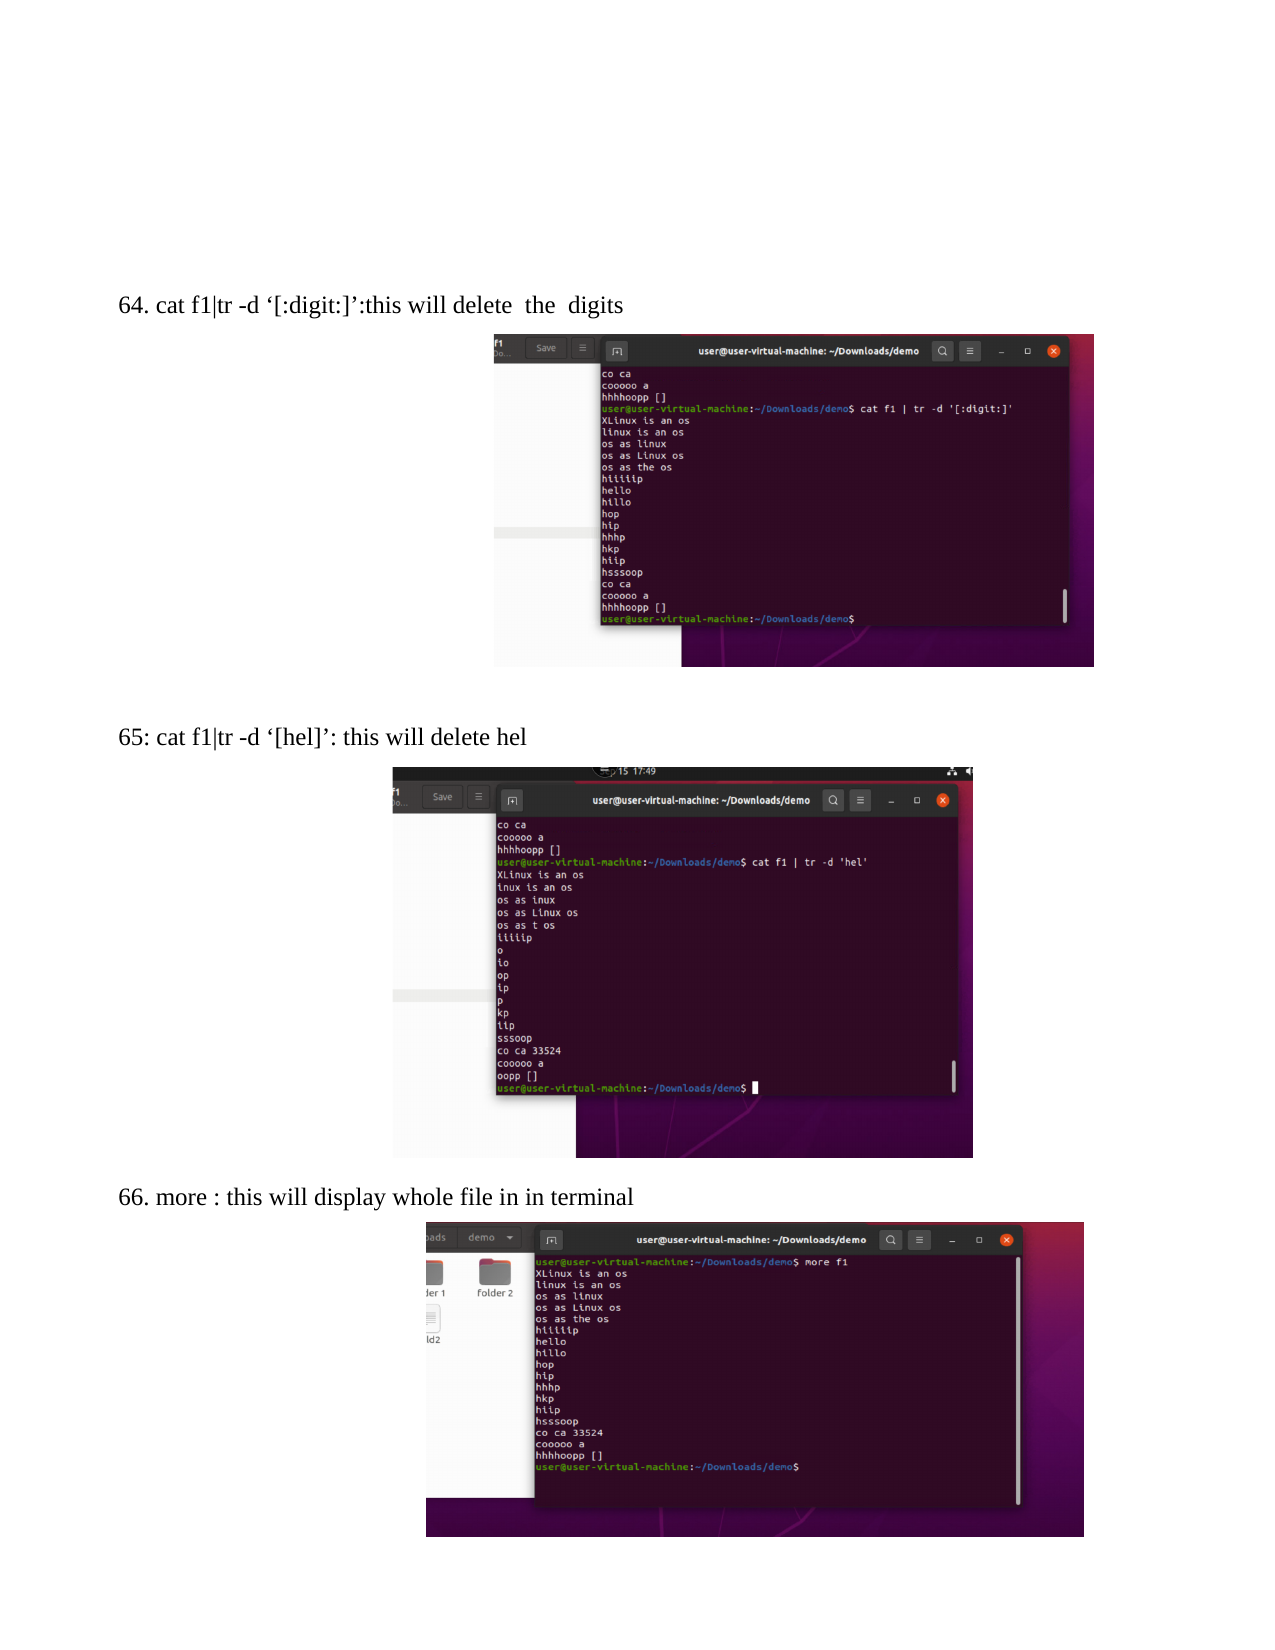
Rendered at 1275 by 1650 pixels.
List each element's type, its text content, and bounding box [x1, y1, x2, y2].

text 65: cat f1|tr -d ‘[hel]’: this will delete hel [118, 722, 1157, 751]
picture [426, 1222, 1084, 1537]
picture [392, 767, 973, 1158]
picture [493, 334, 1094, 667]
text 66. more : this will display whole file in in terminal [118, 1182, 1157, 1211]
text 64. cat f1|tr -d ‘[:digit:]’:this will delete the digits [118, 291, 1157, 319]
